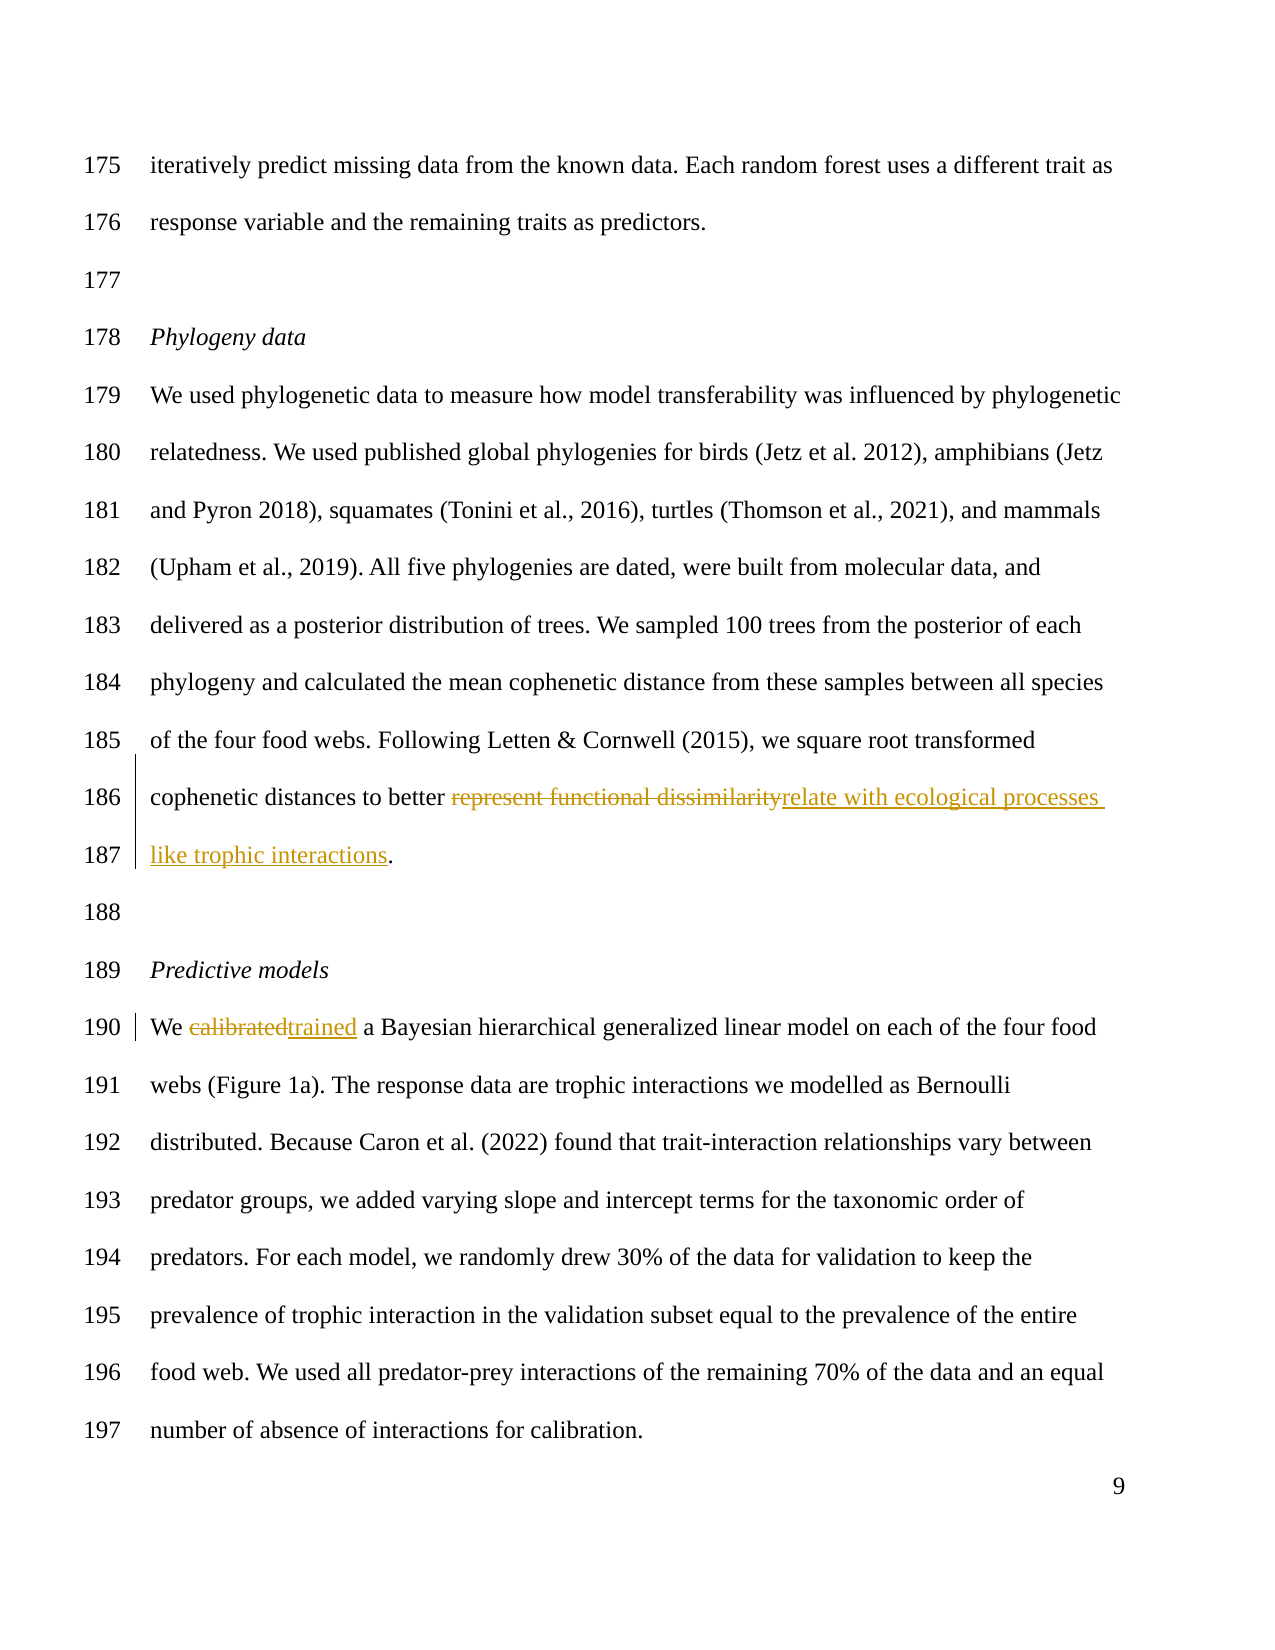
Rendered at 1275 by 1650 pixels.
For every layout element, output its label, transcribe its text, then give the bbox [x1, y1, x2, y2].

text We trained a Bayesian hierarchical generalized linear model on each of the four food webs (Figure 1a). The response data are trophic interactions we modelled as Bernoulli distributed. Because Caron et al. (2022) found that trait-interaction relationships vary between predator groups, we added varying slope and intercept terms for the taxonomic order of predators. For each model, we randomly drew 30% of the data for validation to keep the prevalence of trophic interaction in the validation subset equal to the prevalence of the entire food web. We used all predator-prey interactions of the remaining 70% of the data and an equal number of absence of interactions for calibration. [150, 1012, 1125, 1444]
text Predictive models [150, 955, 1125, 984]
text To match species in the trait databases to the species in the food webs, we standardized their names following the taxonomic backbone of the Global Biodiversity Information Facility (GBIF) using the function name_backbone from the package rgbif (Chamberlain et al., 2022) in the R statistical language (R Core Team, 2022). In each food web, we excluded species for which no taxonomic information or none of the traits were available. The trait coverage was excellent for each species with more than 80% available traits in any of the food webs (Table 1; Appendix S1). We imputed missing traits with the MissForest algorithm using the missForest R package (Stekhoven & Buehlmann, 2012) for amphibians, birds, mammals and reptiles separately. MissForest uses random forests to iteratively predict missing data from the known data. Each random forest uses a different trait as response variable and the remaining traits as predictors. [150, 150, 1125, 236]
text Phylogeny data [150, 322, 1125, 351]
text We used phylogenetic data to measure how model transferability was influenced by phylogenetic relatedness. We used published global phylogenies for birds (Jetz et al. 2012), amphibians (Jetz and Pyron 2018), squamates (Tonini et al., 2016), turtles (Thomson et al., 2021), and mammals (Upham et al., 2019). All five phylogenies are dated, were built from molecular data, and delivered as a posterior distribution of trees. We sampled 100 trees from the posterior of each phylogeny and calculated the mean cophenetic distance from these samples between all species of the four food webs. Following Letten & Cornwell (2015), we square root transformed cophenetic distances to better relate with ecological processes like trophic interactions. [150, 380, 1125, 869]
